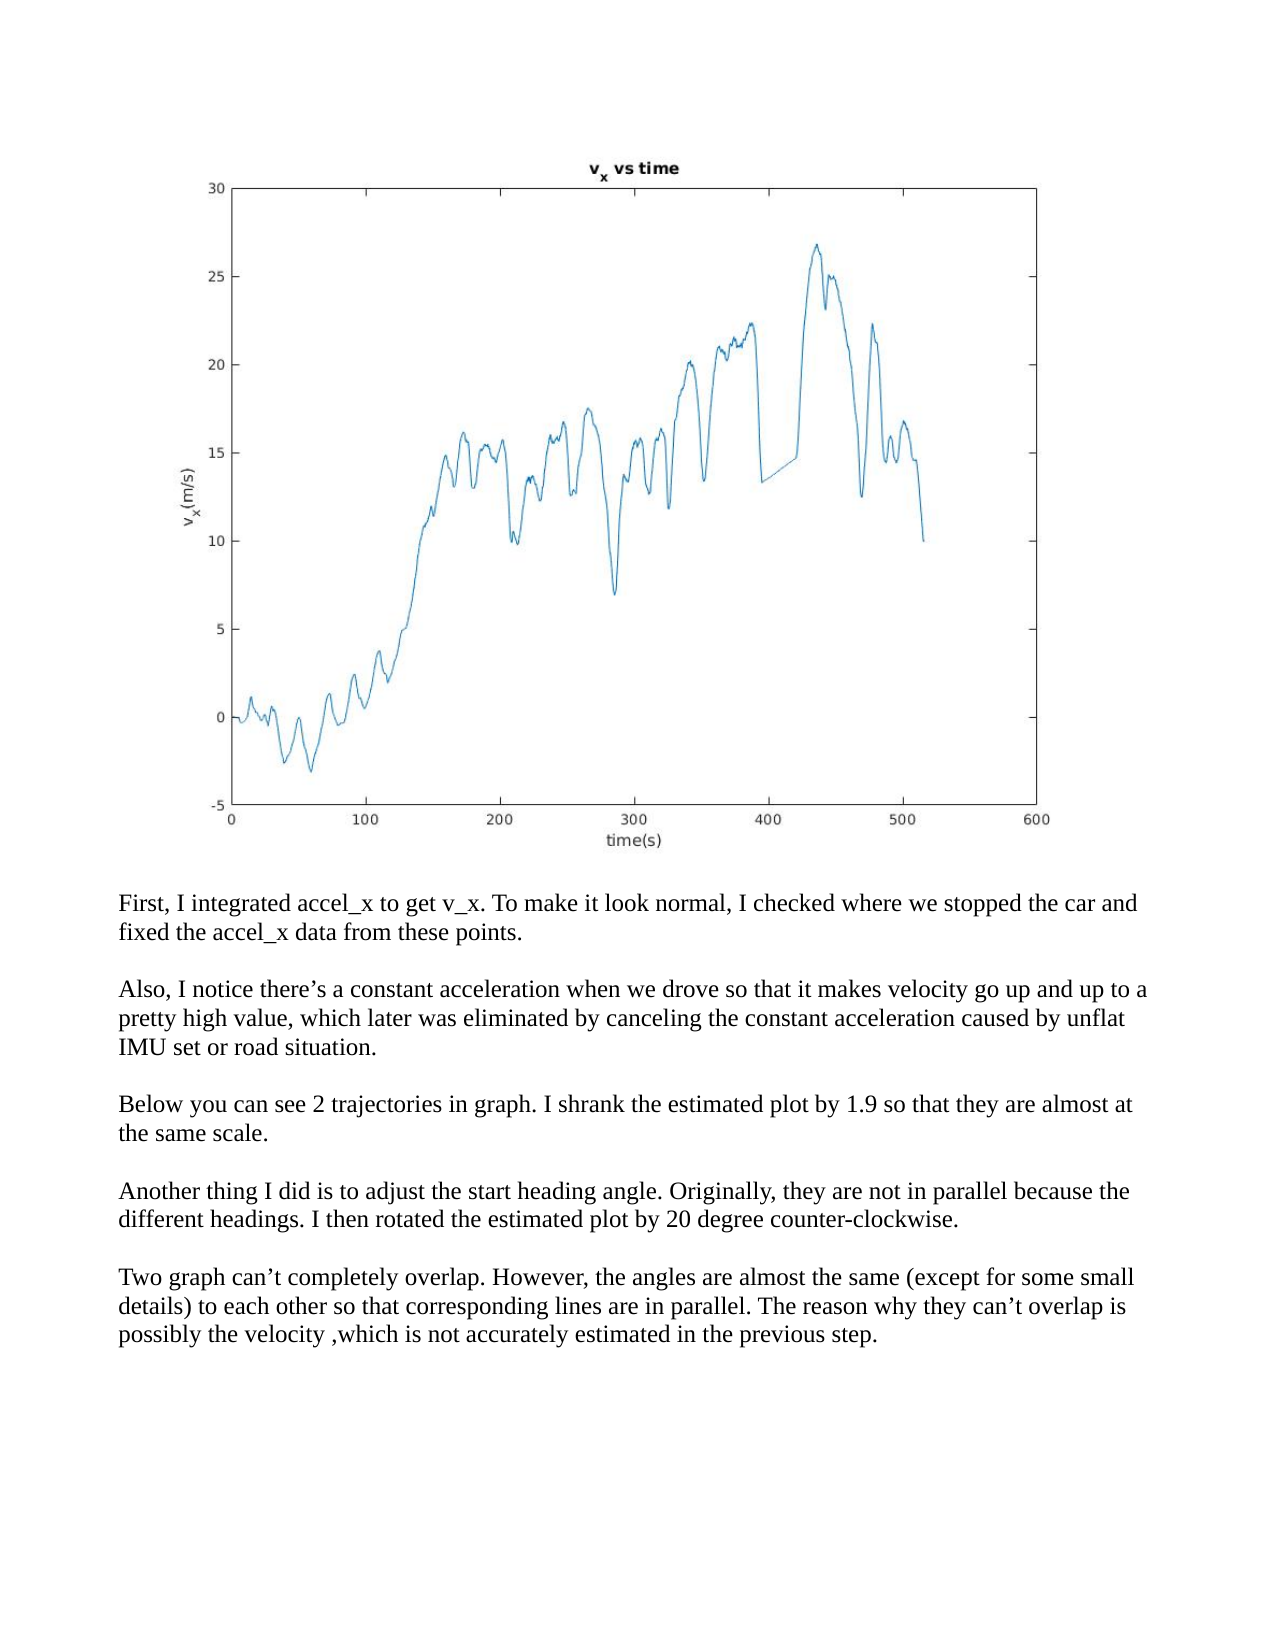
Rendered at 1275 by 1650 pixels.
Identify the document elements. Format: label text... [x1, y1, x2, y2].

text Below you can see 2 trajectories in graph. I shrank the estimated plot by 1.9 so that they are almost at the same scale. [118, 1089, 1157, 1147]
text First, I integrated accel_x to get v_x. To make it look normal, I checked where we stopped the car and fixed the accel_x data from these points. [118, 118, 1157, 946]
picture [96, 131, 1136, 889]
text Also, I notice there’s a constant acceleration when we drove so that it makes velocity go up and up to a pretty high value, which later was eliminated by canceling the constant acceleration caused by unflat IMU set or road situation. [118, 974, 1157, 1061]
text Another thing I did is to adjust the start heading angle. Originally, they are not in parallel because the different headings. I then rotated the estimated plot by 20 degree counter-clockwise. [118, 1176, 1157, 1233]
text Two graph can’t completely overlap. However, the angles are almost the same (except for some small details) to each other so that corresponding lines are in parallel. The reason why they can’t overlap is possibly the velocity ,which is not accurately estimated in the previous step. [118, 1262, 1157, 1348]
